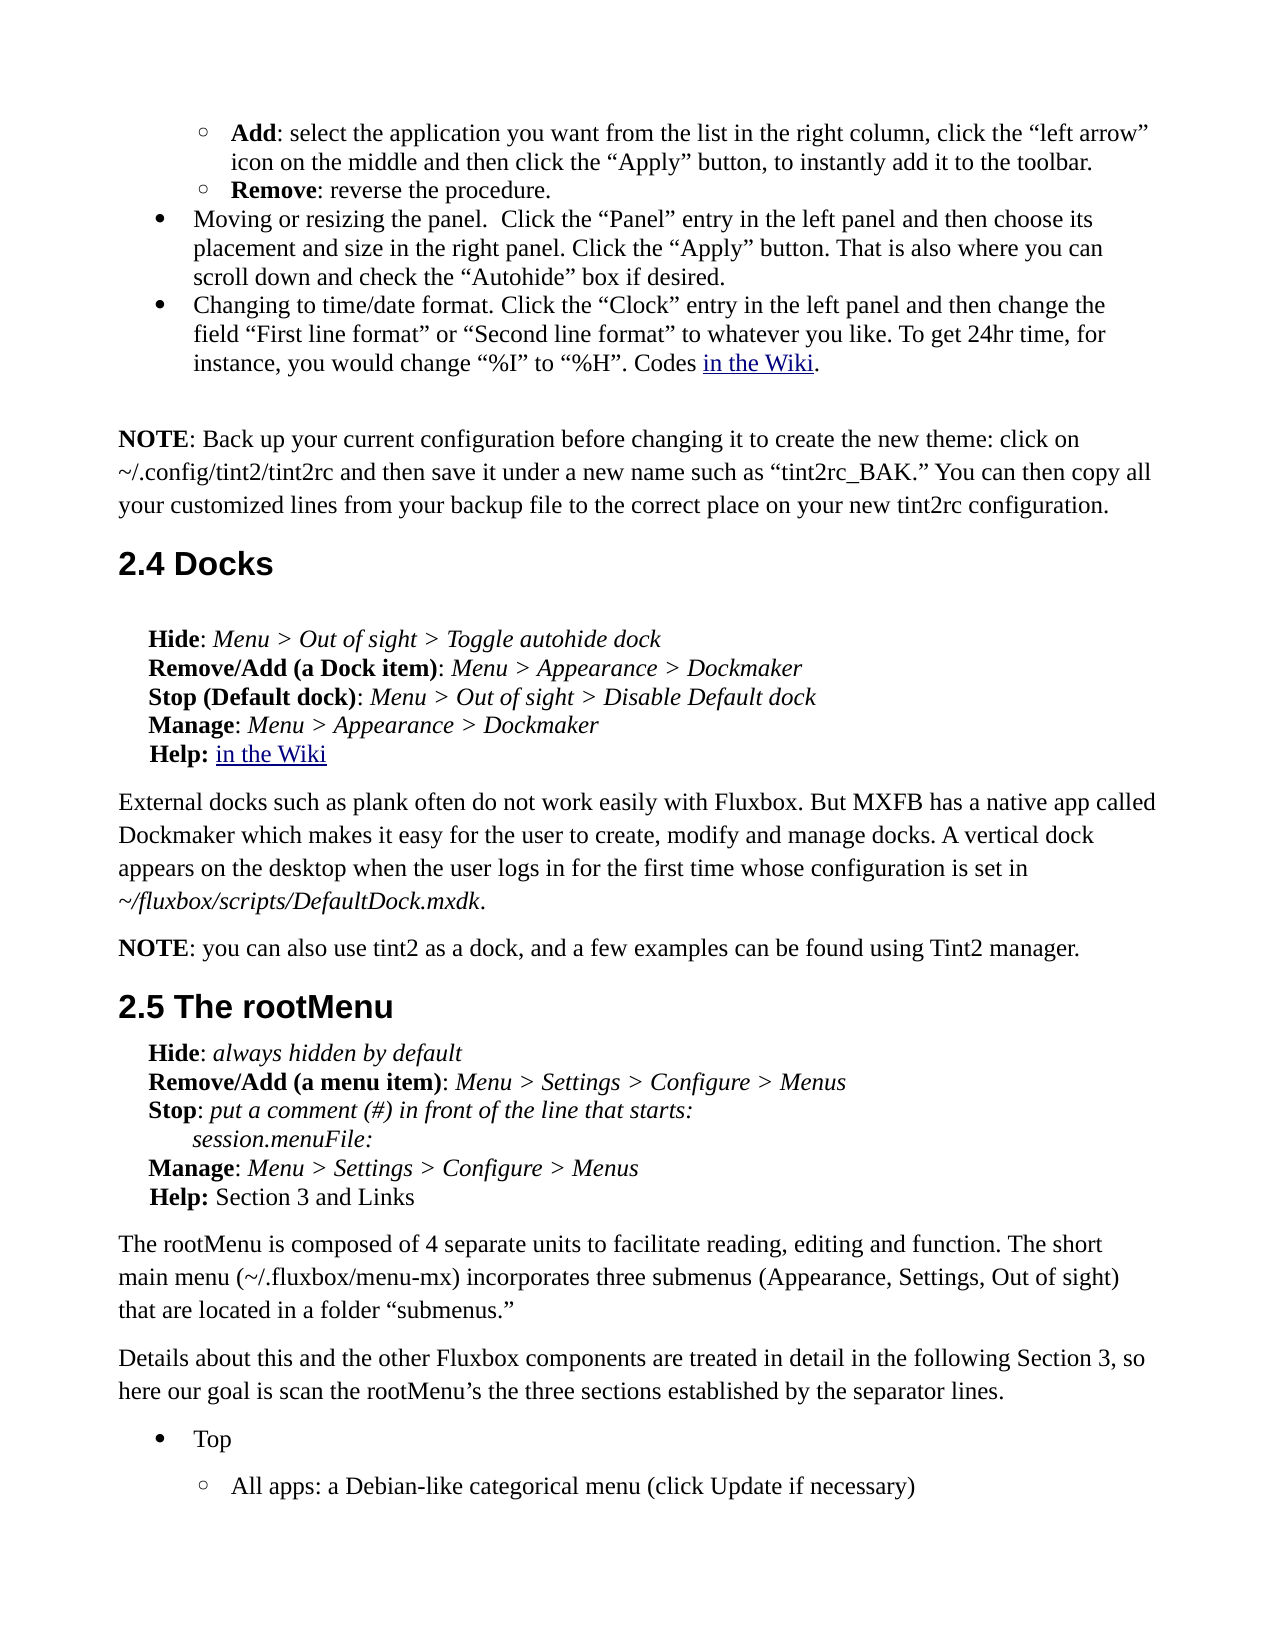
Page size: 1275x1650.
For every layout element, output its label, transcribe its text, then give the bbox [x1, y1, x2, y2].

text Manage: Menu > Appearance > Dockmaker [148, 710, 1157, 739]
text Hide: always hidden by default [148, 1038, 1157, 1067]
list Add: select the application you want from the list in the right column, click the “left arrow” icon on the middle and then click the “Apply” button, to instantly add it to the toolbar. [193, 118, 1157, 176]
subtitle 2.4 Docks [118, 544, 1157, 583]
text Help: in the Wiki [118, 739, 1157, 768]
text Manage: Menu > Settings > Configure > Menus [148, 1153, 1157, 1182]
text Hide: Menu > Out of sight > Toggle autohide dock [148, 624, 1157, 653]
list Remove: reverse the procedure. [193, 176, 1157, 204]
text External docks such as plank often do not work easily with Fluxbox. But MXFB has a native app called Dockmaker which makes it easy for the user to create, modify and manage docks. A vertical dock appears on the desktop when the user logs in for the first time whose configuration is set in ~/fluxbox/scripts/DefaultDock.mxdk. [118, 787, 1157, 914]
text session.menuFile: [148, 1124, 1157, 1153]
list All apps: a Debian-like categorical menu (click Update if necessary) [193, 1471, 1157, 1500]
subtitle 2.5 The rootMenu [118, 987, 1157, 1026]
list Moving or resizing the panel. Click the “Panel” entry in the left panel and then choose its placement and size in the right panel. Click the “Apply” button. That is also where you can scroll down and check the “Autohide” box if desired. [156, 204, 1157, 291]
text Stop: put a comment (#) in front of the line that starts: [148, 1096, 1157, 1124]
text Help: Section 3 and Links [118, 1182, 1157, 1211]
text NOTE: you can also use tint2 as a dock, and a few examples can be found using Tint2 manager. [118, 933, 1157, 962]
text Remove/Add (a menu item): Menu > Settings > Configure > Menus [148, 1067, 1157, 1096]
text Remove/Add (a Dock item): Menu > Appearance > Dockmaker [148, 653, 1157, 682]
list Top [156, 1424, 1157, 1452]
text Stop (Default dock): Menu > Out of sight > Disable Default dock [148, 682, 1157, 710]
text Details about this and the other Fluxbox components are treated in detail in the following Section 3, so here our goal is scan the rootMenu’s the three sections established by the separator lines. [118, 1343, 1157, 1405]
text NOTE: Back up your current configuration before changing it to create the new theme: click on ~/.config/tint2/tint2rc and then save it under a new name such as “tint2rc_BAK.” You can then copy all your customized lines from your backup file to the correct place on your new tint2rc configuration. [118, 424, 1157, 519]
text The rootMenu is composed of 4 separate units to facilitate reading, editing and function. The short main menu (~/.fluxbox/menu-mx) incorporates three submenus (Appearance, Settings, Out of sight) that are located in a folder “submenus.” [118, 1229, 1157, 1324]
list Changing to time/date format. Click the “Clock” entry in the left panel and then change the field “First line format” or “Second line format” to whatever you like. To get 24hr time, for instance, you would change “%I” to “%H”. Codes in the Wiki. [156, 291, 1157, 377]
